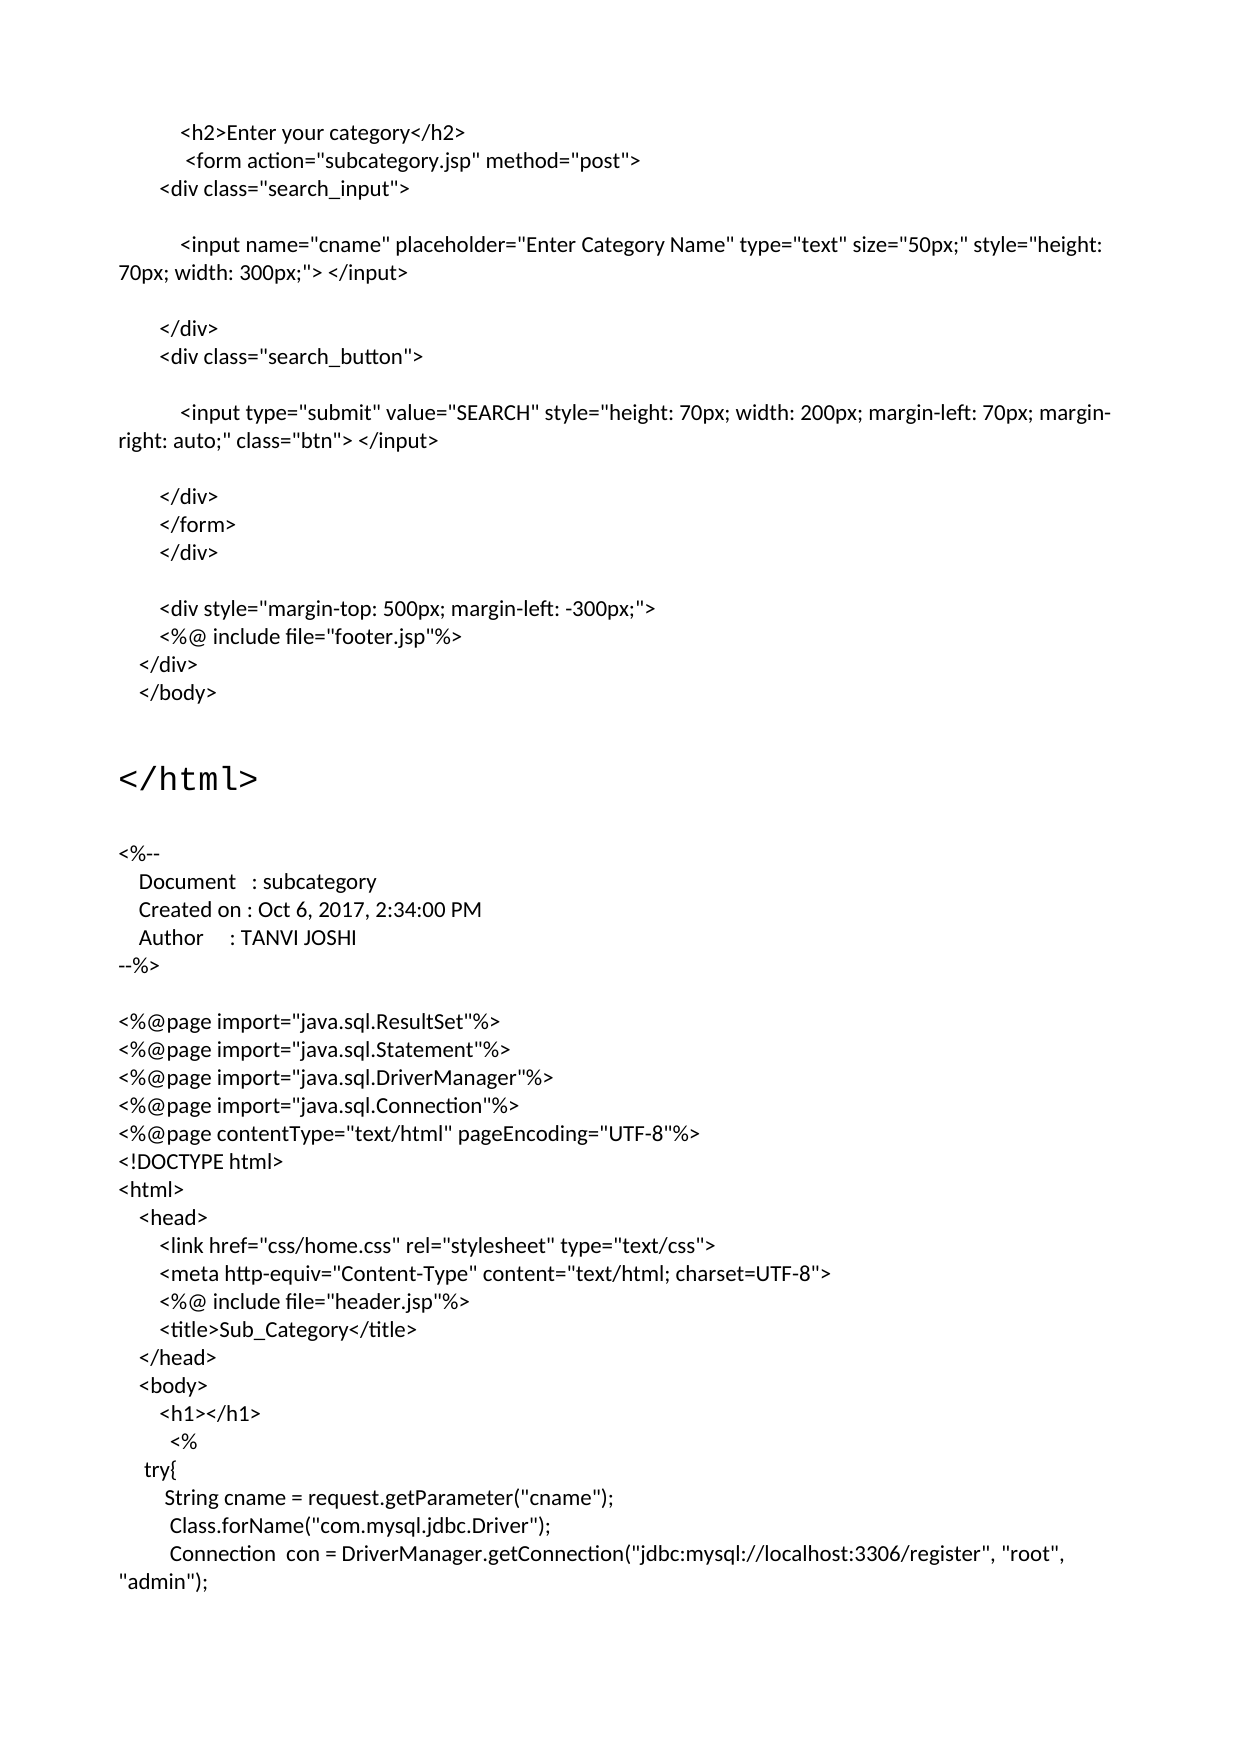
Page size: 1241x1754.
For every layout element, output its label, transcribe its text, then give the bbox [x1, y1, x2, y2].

text <h2>Enter your category</h2> [118, 118, 1122, 146]
text <div style="margin-top: 500px; margin-left: -300px;"> [118, 594, 1122, 622]
text <%@page import="java.sql.DriverManager"%> [118, 1063, 1122, 1091]
text <head> [118, 1203, 1122, 1231]
text <body> [118, 1371, 1122, 1399]
text </div> [118, 538, 1122, 566]
text String cname = request.getParameter("cname"); [118, 1483, 1122, 1511]
text <meta http-equiv="Content-Type" content="text/html; charset=UTF-8"> [118, 1259, 1122, 1287]
text Class.forName("com.mysql.jdbc.Driver"); [118, 1511, 1122, 1539]
text </html> [118, 763, 1122, 800]
text </div> [118, 314, 1122, 342]
text <%-- [118, 839, 1122, 867]
text <%@ include file="footer.jsp"%> [118, 622, 1122, 651]
text <%@page import="java.sql.ResultSet"%> [118, 1007, 1122, 1035]
text <h1></h1> [118, 1399, 1122, 1427]
text <div class="search_button"> [118, 342, 1122, 370]
text <%@page import="java.sql.Statement"%> [118, 1035, 1122, 1063]
text </div> [118, 651, 1122, 678]
text <!DOCTYPE html> [118, 1147, 1122, 1175]
text <input name="cname" placeholder="Enter Category Name" type="text" size="50px;" style="height: 70px; width: 300px;"> </input> [118, 230, 1122, 286]
text <% [118, 1427, 1122, 1455]
text Document : subcategory [118, 867, 1122, 895]
text </div> [118, 482, 1122, 510]
text </form> [118, 510, 1122, 538]
text <html> [118, 1175, 1122, 1203]
text --%> [118, 951, 1122, 979]
text <%@page contentType="text/html" pageEncoding="UTF-8"%> [118, 1119, 1122, 1147]
text <title>Sub_Category</title> [118, 1315, 1122, 1343]
text Connection con = DriverManager.getConnection("jdbc:mysql://localhost:3306/register", "root", "admin"); [118, 1539, 1122, 1595]
text <link href="css/home.css" rel="stylesheet" type="text/css"> [118, 1231, 1122, 1259]
text try{ [118, 1455, 1122, 1483]
text <input type="submit" value="SEARCH" style="height: 70px; width: 200px; margin-left: 70px; margin-right: auto;" class="btn"> </input> [118, 398, 1122, 454]
text Author : TANVI JOSHI [118, 923, 1122, 951]
text <div class="search_input"> [118, 174, 1122, 202]
text <%@page import="java.sql.Connection"%> [118, 1091, 1122, 1119]
text </body> [118, 678, 1122, 707]
text <form action="subcategory.jsp" method="post"> [118, 146, 1122, 174]
text Created on : Oct 6, 2017, 2:34:00 PM [118, 895, 1122, 923]
text </head> [118, 1343, 1122, 1371]
text <%@ include file="header.jsp"%> [118, 1287, 1122, 1315]
